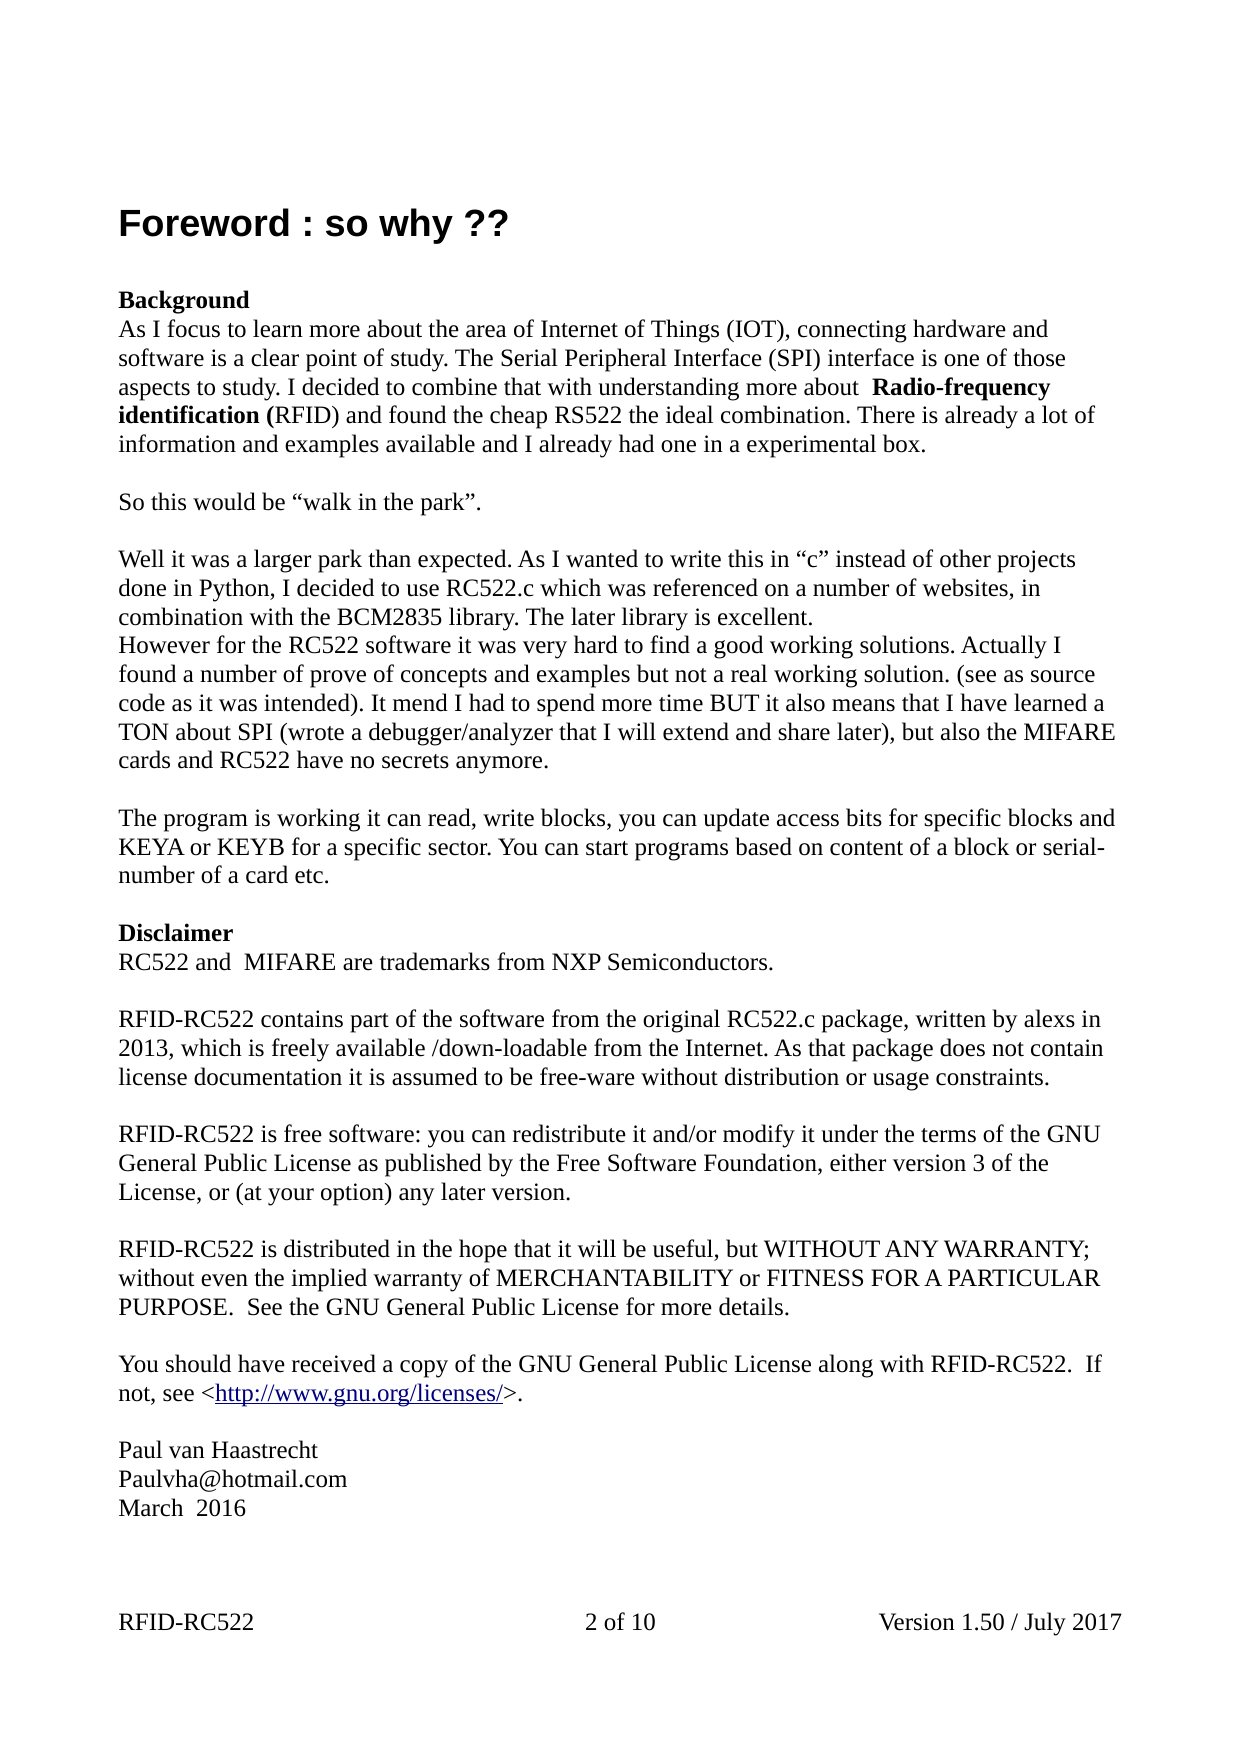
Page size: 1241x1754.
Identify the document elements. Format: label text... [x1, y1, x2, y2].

text However for the RC522 software it was very hard to find a good working solutions. Actually I found a number of prove of concepts and examples but not a real working solution. (see as source code as it was intended). It mend I had to spend more time BUT it also means that I have learned a TON about SPI (wrote a debugger/analyzer that I will extend and share later), but also the MIFARE cards and RC522 have no secrets anymore. [118, 631, 1122, 774]
text As I focus to learn more about the area of Internet of Things (IOT), connecting hardware and software is a clear point of study. The Serial Peripheral Interface (SPI) interface is one of those aspects to study. I decided to combine that with understanding more about Radio-frequency identification (RFID) and found the cheap RS522 the ideal combination. There is already a lot of information and examples available and I already had one in a experimental box. [118, 314, 1122, 458]
text RC522 and MIFARE are trademarks from NXP Semiconductors. [118, 947, 1122, 976]
text So this would be “walk in the park”. [118, 487, 1122, 516]
text Paul van Haastrecht [118, 1436, 1122, 1464]
text March 2016 [118, 1493, 1122, 1522]
text Disclaimer [118, 918, 1122, 947]
text You should have received a copy of the GNU General Public License along with RFID-RC522. If not, see <http://www.gnu.org/licenses/>. [118, 1349, 1122, 1407]
text RFID-RC522 is distributed in the hope that it will be useful, but WITHOUT ANY WARRANTY; without even the implied warranty of MERCHANTABILITY or FITNESS FOR A PARTICULAR PURPOSE. See the GNU General Public License for more details. [118, 1234, 1122, 1321]
text Paulvha@hotmail.com [118, 1464, 1122, 1493]
text RFID-RC522 contains part of the software from the original RC522.c package, written by alexs in 2013, which is freely available /down-loadable from the Internet. As that package does not contain license documentation it is assumed to be free-ware without distribution or usage constraints. [118, 1004, 1122, 1091]
text The program is working it can read, write blocks, you can update access bits for specific blocks and KEYA or KEYB for a specific sector. You can start programs based on content of a block or serial-number of a card etc. [118, 803, 1122, 889]
text Background [118, 286, 1122, 314]
subtitle Foreword : so why ?? [118, 201, 1122, 244]
text RFID-RC522 is free software: you can redistribute it and/or modify it under the terms of the GNU General Public License as published by the Free Software Foundation, either version 3 of the License, or (at your option) any later version. [118, 1119, 1122, 1206]
text Well it was a larger park than expected. As I wanted to write this in “c” instead of other projects done in Python, I decided to use RC522.c which was referenced on a number of websites, in combination with the BCM2835 library. The later library is excellent. [118, 544, 1122, 631]
